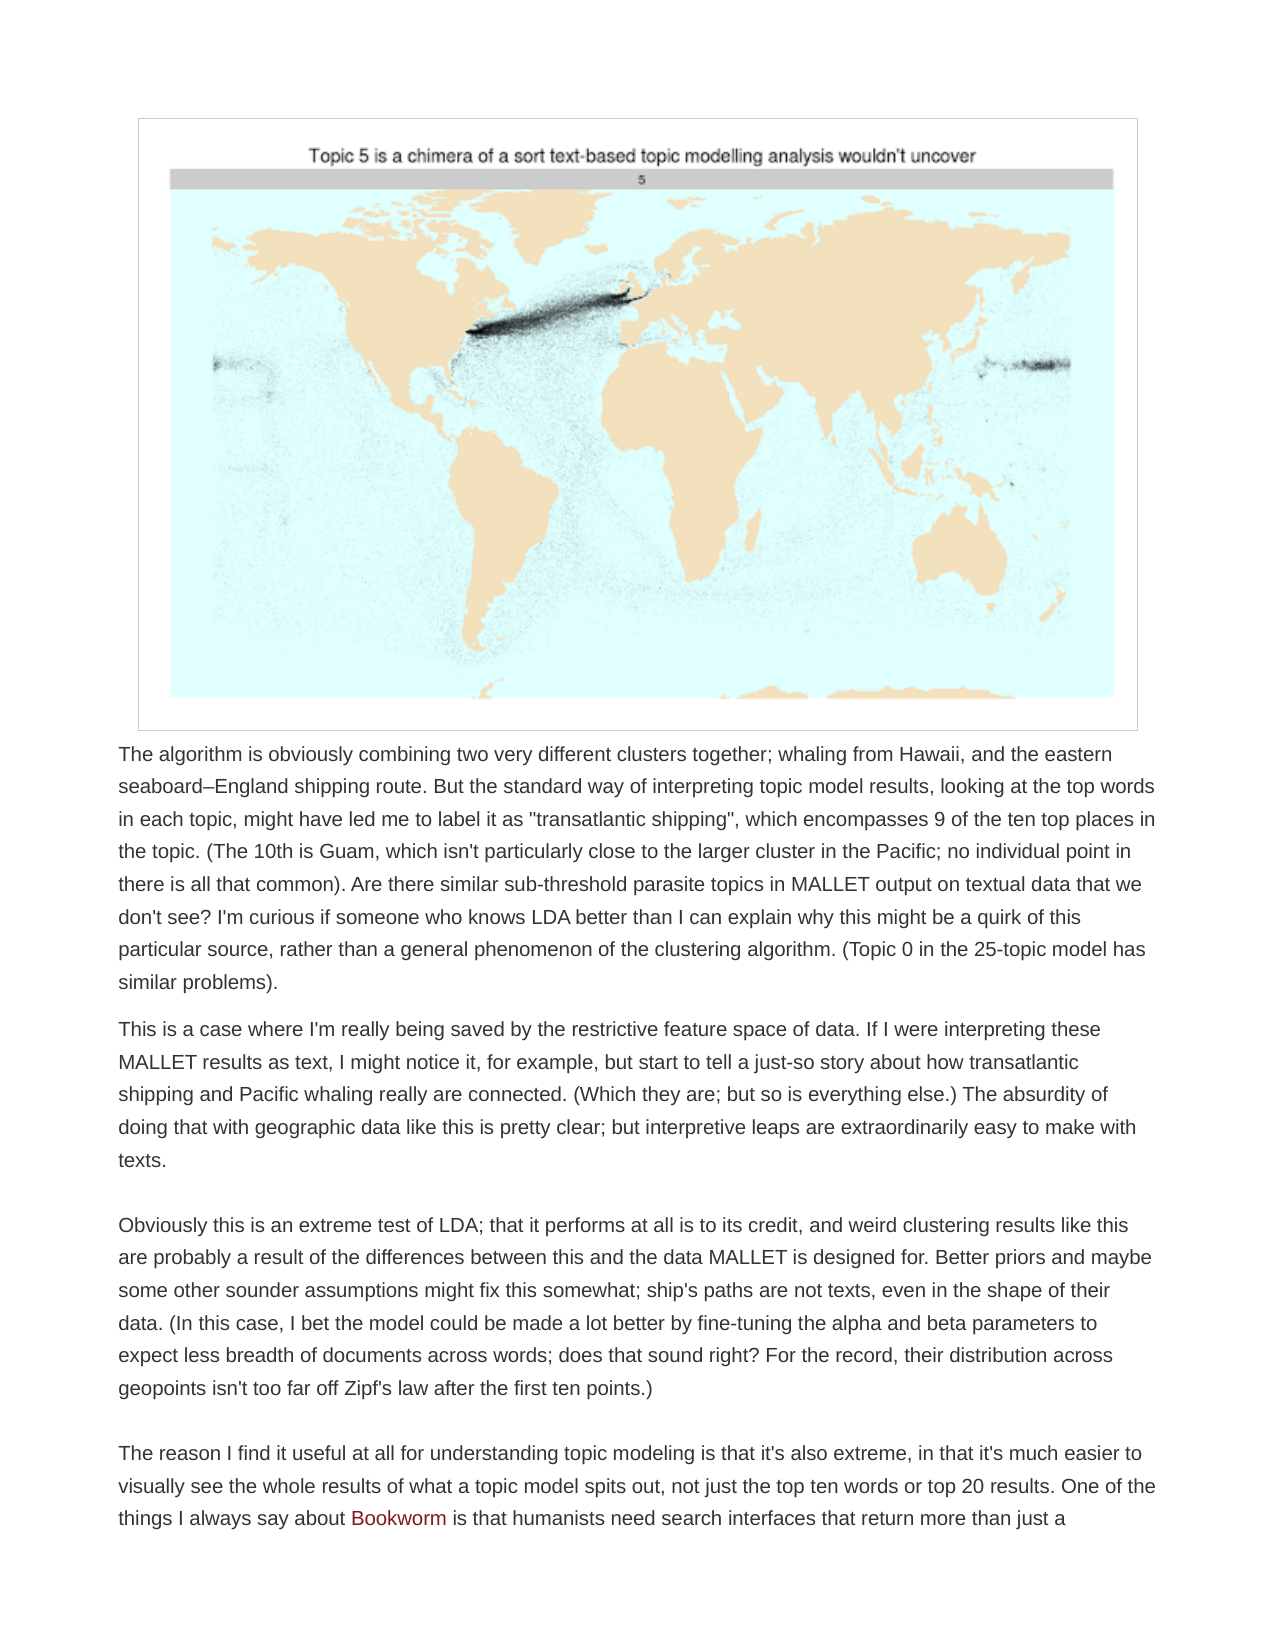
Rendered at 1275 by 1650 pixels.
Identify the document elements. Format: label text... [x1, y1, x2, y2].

picture [139, 119, 1137, 730]
text The algorithm is obviously combining two very different clusters together; whaling from Hawaii, and the eastern seaboard–England shipping route. But the standard way of interpreting topic model results, looking at the top words in each topic, might have led me to label it as "transatlantic shipping", which encompasses 9 of the ten top places in the topic. (The 10th is Guam, which isn't particularly close to the larger cluster in the Pacific; no individual point in there is all that common). Are there similar sub-threshold parasite topics in MALLET output on textual data that we don't see? I'm curious if someone who knows LDA better than I can explain why this might be a quirk of this particular source, rather than a general phenomenon of the clustering algorithm. (Topic 0 in the 25-topic model has similar problems). [118, 742, 1157, 994]
text This is a case where I'm really being saved by the restrictive feature space of data. If I were interpreting these MALLET results as text, I might notice it, for example, but start to tell a just-so story about how transatlantic shipping and Pacific whaling really are connected. (Which they are; but so is everything else.) The absurdity of doing that with geographic data like this is pretty clear; but interpretive leaps are extraordinarily easy to make with texts. Obviously this is an extreme test of LDA; that it performs at all is to its credit, and weird clustering results like this are probably a result of the differences between this and the data MALLET is designed for. Better priors and maybe some other sounder assumptions might fix this somewhat; ship's paths are not texts, even in the shape of their data. (In this case, I bet the model could be made a lot better by fine-tuning the alpha and beta parameters to expect less breadth of documents across words; does that sound right? For the record, their distribution across geopoints isn't too far off Zipf's law after the first ten points.) The reason I find it useful at all for understanding topic modeling is that it's also extreme, in that it's much easier to visually see the whole results of what a topic model spits out, not just the top ten words or top 20 results. One of the things I always say about Bookworm is that humanists need search interfaces that return more than just a [118, 1017, 1157, 1530]
